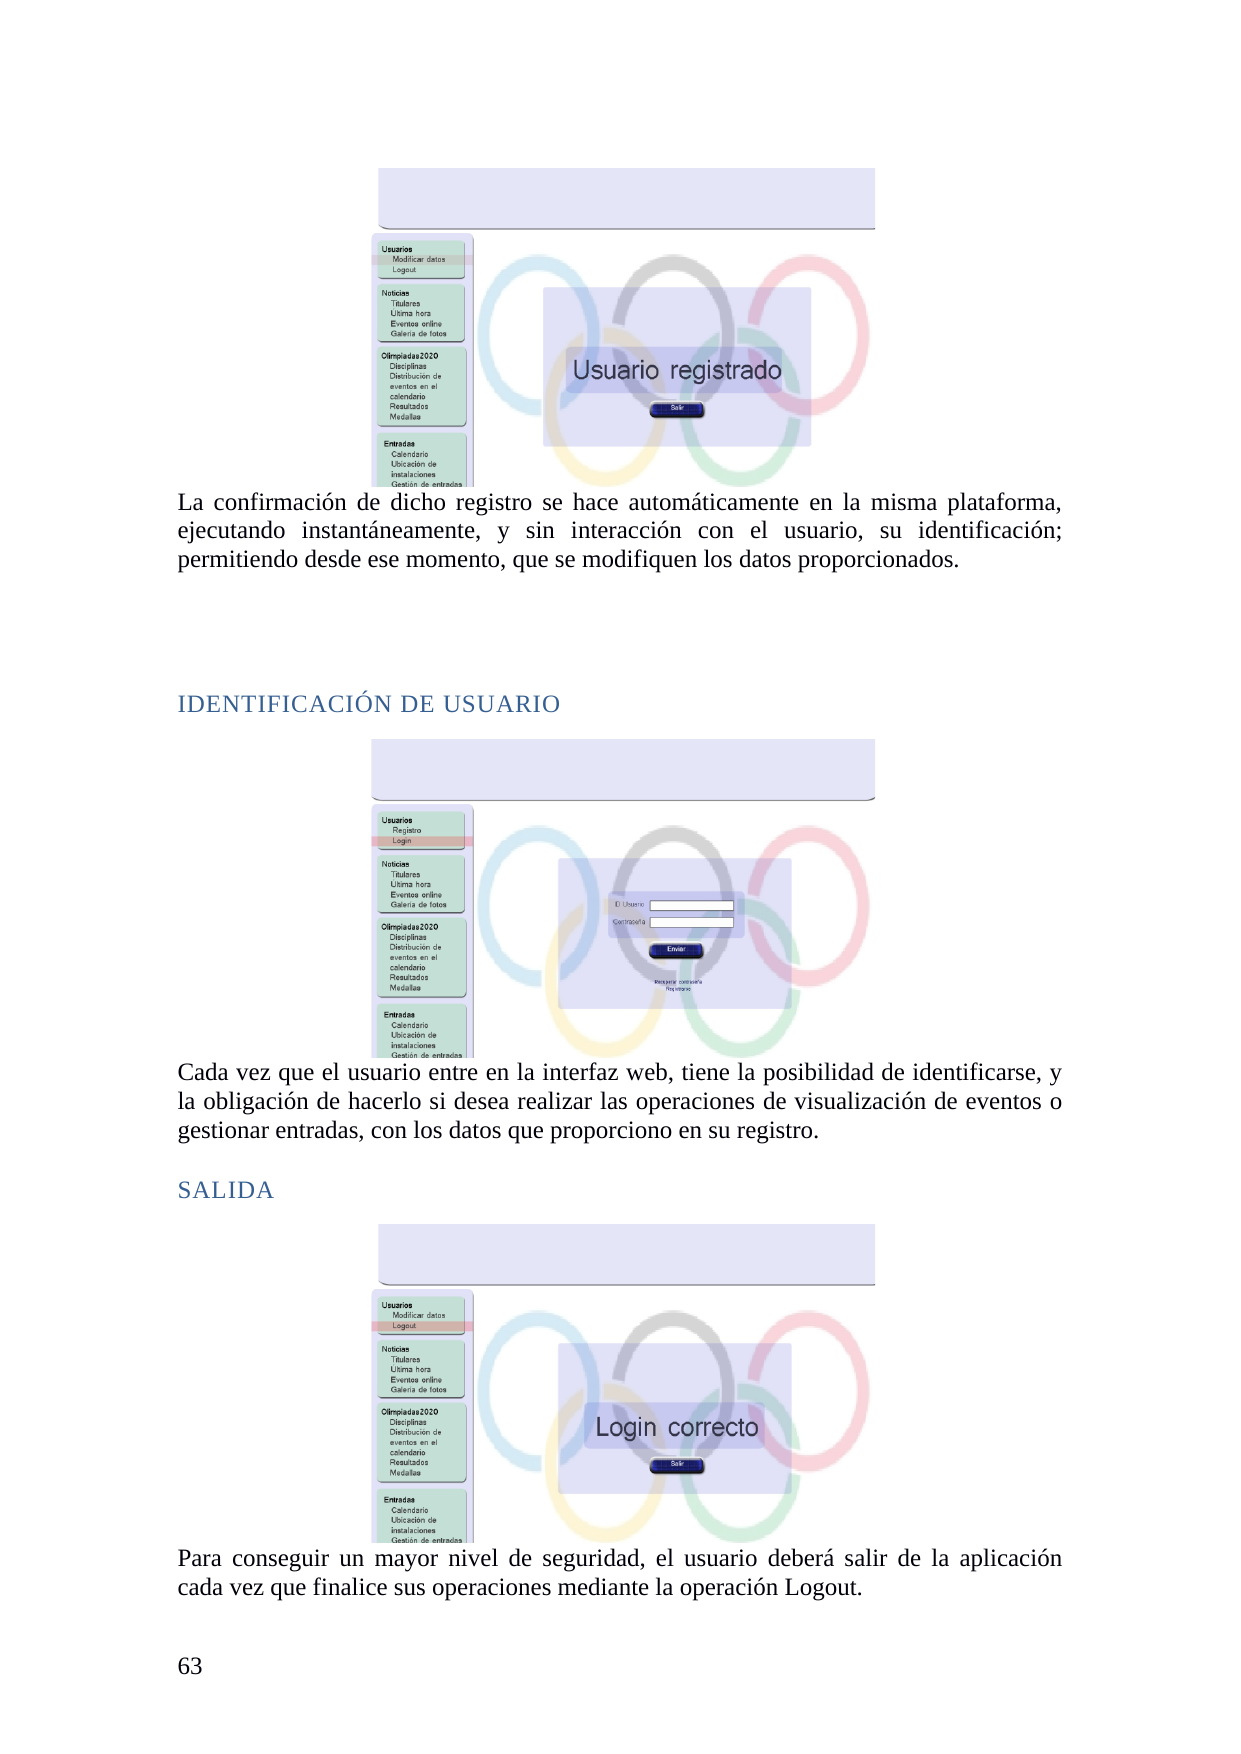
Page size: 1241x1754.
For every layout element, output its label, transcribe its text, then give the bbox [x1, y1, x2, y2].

picture [365, 1224, 876, 1543]
picture [365, 168, 876, 487]
picture [365, 739, 876, 1058]
subtitle Identificación de usuario [177, 689, 1063, 718]
text La confirmación de dicho registro se hace automáticamente en la misma plataforma, ejecutando instantáneamente, y sin interacción con el usuario, su identificación; permitiendo desde ese momento, que se modifiquen los datos proporcionados. [177, 487, 1063, 573]
text Para conseguir un mayor nivel de seguridad, el usuario deberá salir de la aplicación cada vez que finalice sus operaciones mediante la operación Logout. [177, 1543, 1063, 1600]
text Cada vez que el usuario entre en la interfaz web, tiene la posibilidad de identificarse, y la obligación de hacerlo si desea realizar las operaciones de visualización de eventos o gestionar entradas, con los datos que proporciono en su registro. [177, 1057, 1063, 1144]
subtitle Salida [177, 1175, 1063, 1204]
